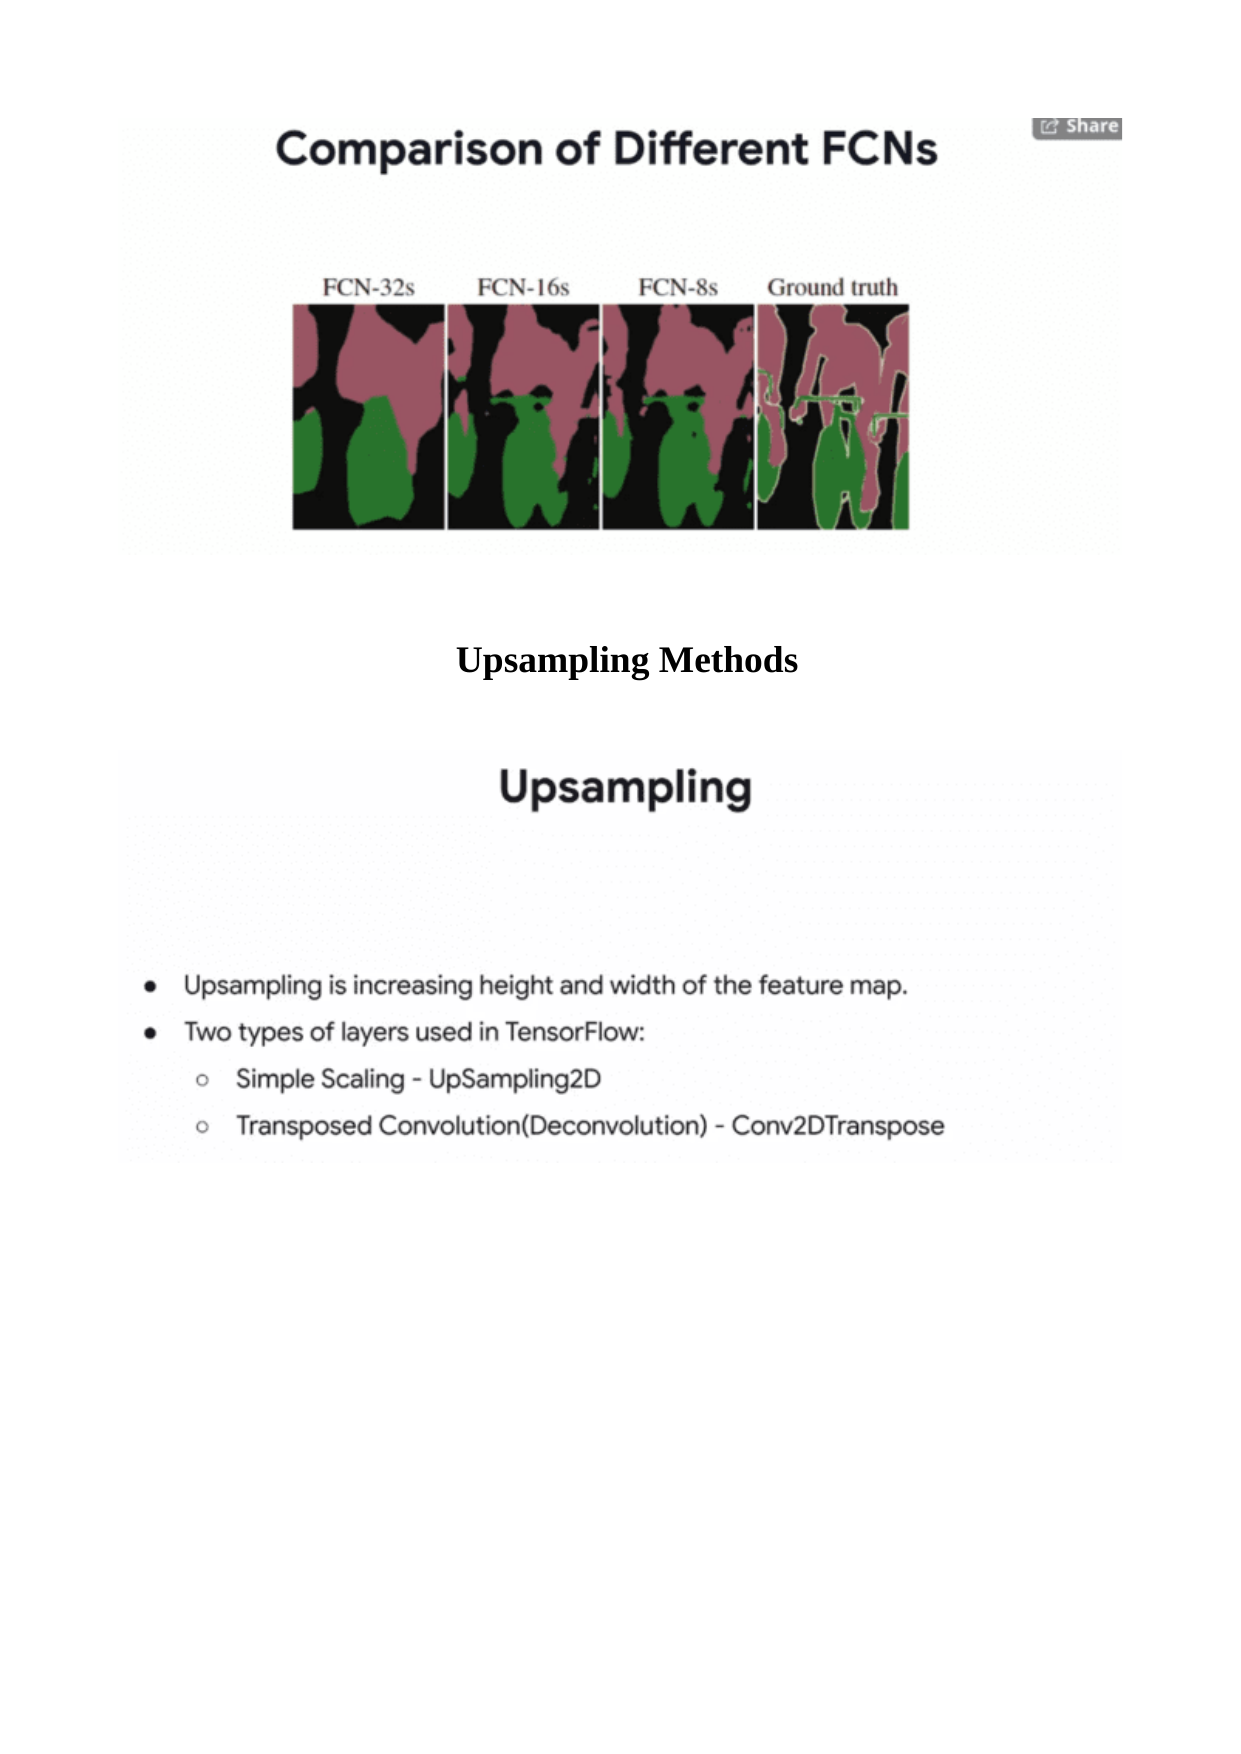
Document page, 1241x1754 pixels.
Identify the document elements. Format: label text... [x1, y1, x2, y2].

subtitle Upsampling Methods [118, 637, 1122, 680]
picture [118, 750, 1123, 1163]
picture [118, 118, 1123, 555]
